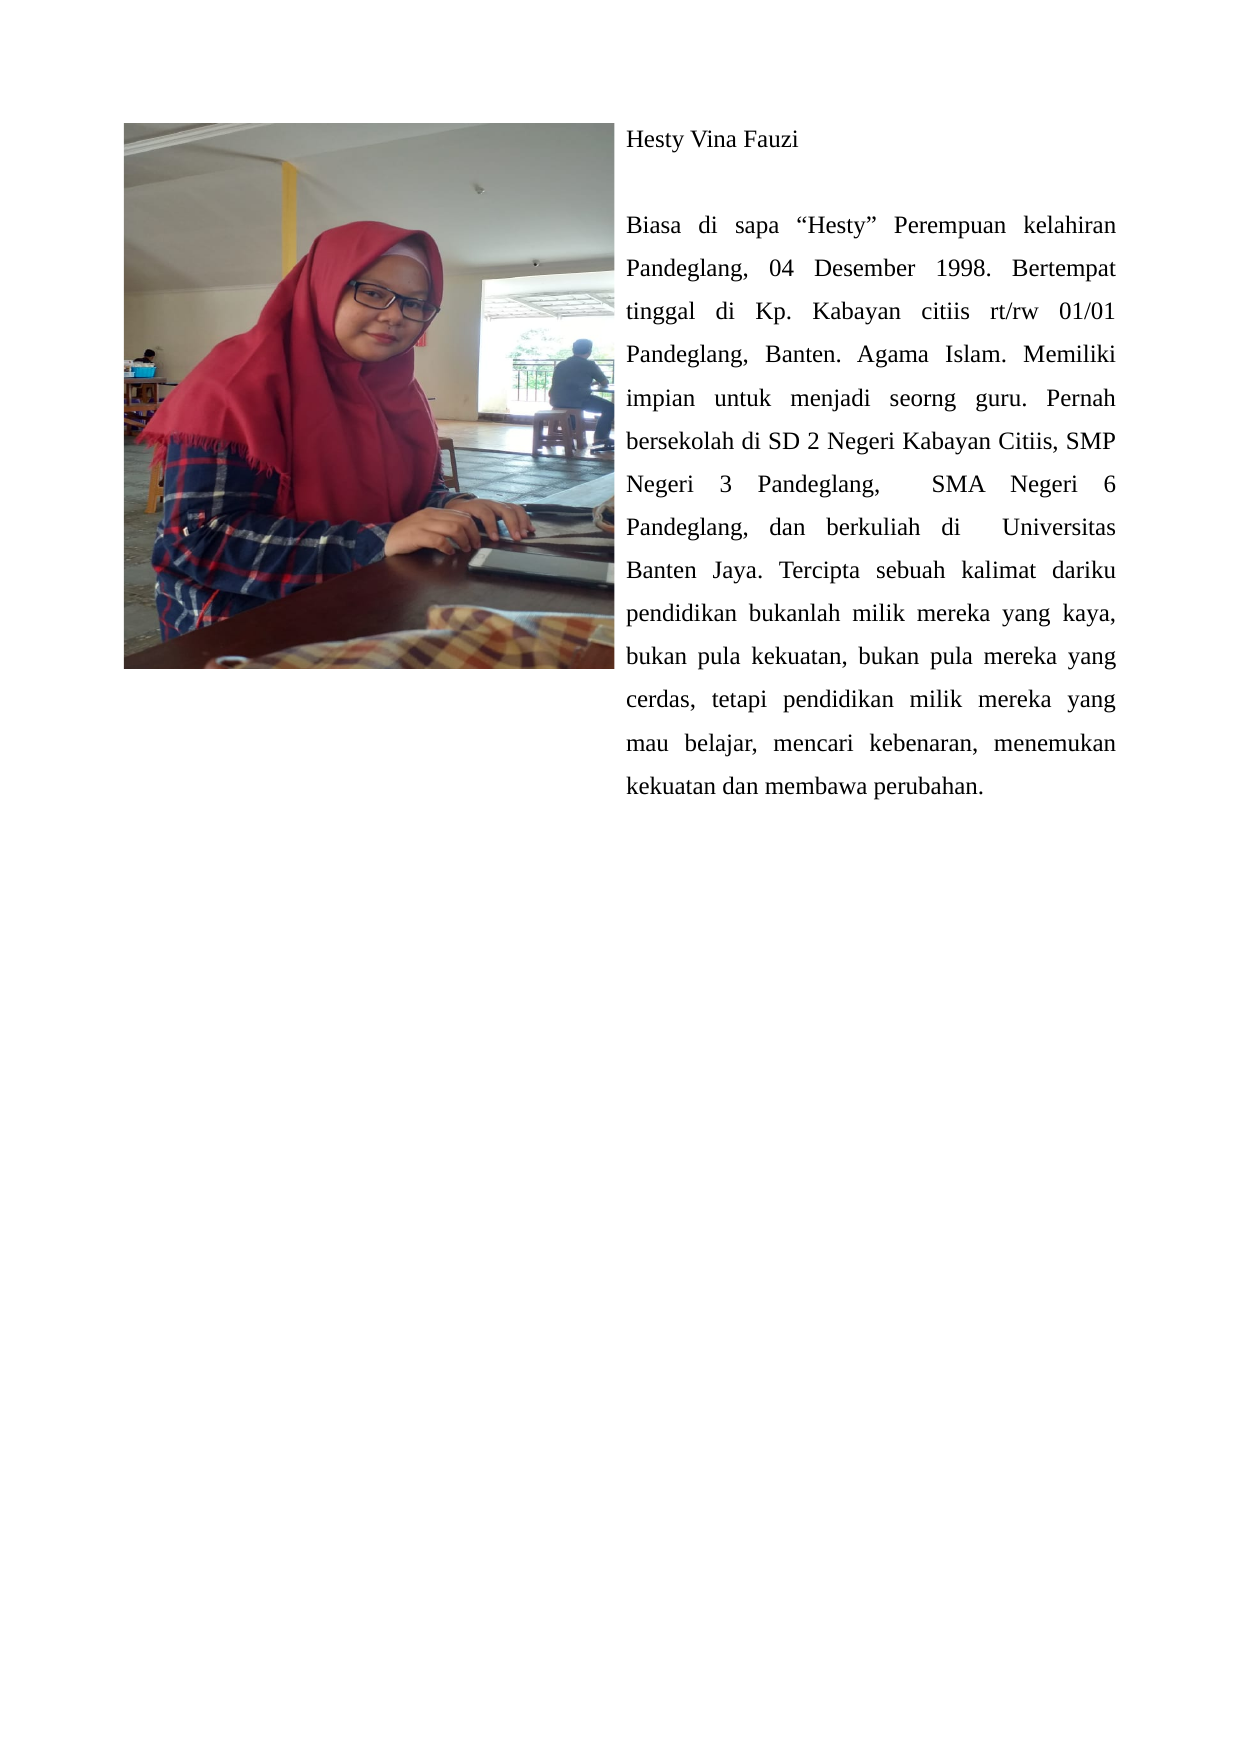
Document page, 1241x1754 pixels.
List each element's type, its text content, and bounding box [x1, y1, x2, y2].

picture [123, 123, 615, 669]
table_header [118, 118, 620, 848]
table_header Hesty Vina Fauzi Biasa di sapa “Hesty” Perempuan kelahiran Pandeglang, 04 Desember 1998. Bertempat tinggal di Kp. Kabayan citiis rt/rw 01/01 Pandeglang, Banten. Agama Islam. Memiliki impian untuk menjadi seorng guru. Pernah bersekolah di SD 2 Negeri Kabayan Citiis, SMP Negeri 3 Pandeglang, SMA Negeri 6 Pandeglang, dan berkuliah di Universitas Banten Jaya. Tercipta sebuah kalimat dariku pendidikan bukanlah milik mereka yang kaya, bukan pula kekuatan, bukan pula mereka yang cerdas, tetapi pendidikan milik mereka yang mau belajar, mencari kebenaran, menemukan kekuatan dan membawa perubahan. [620, 118, 1122, 848]
